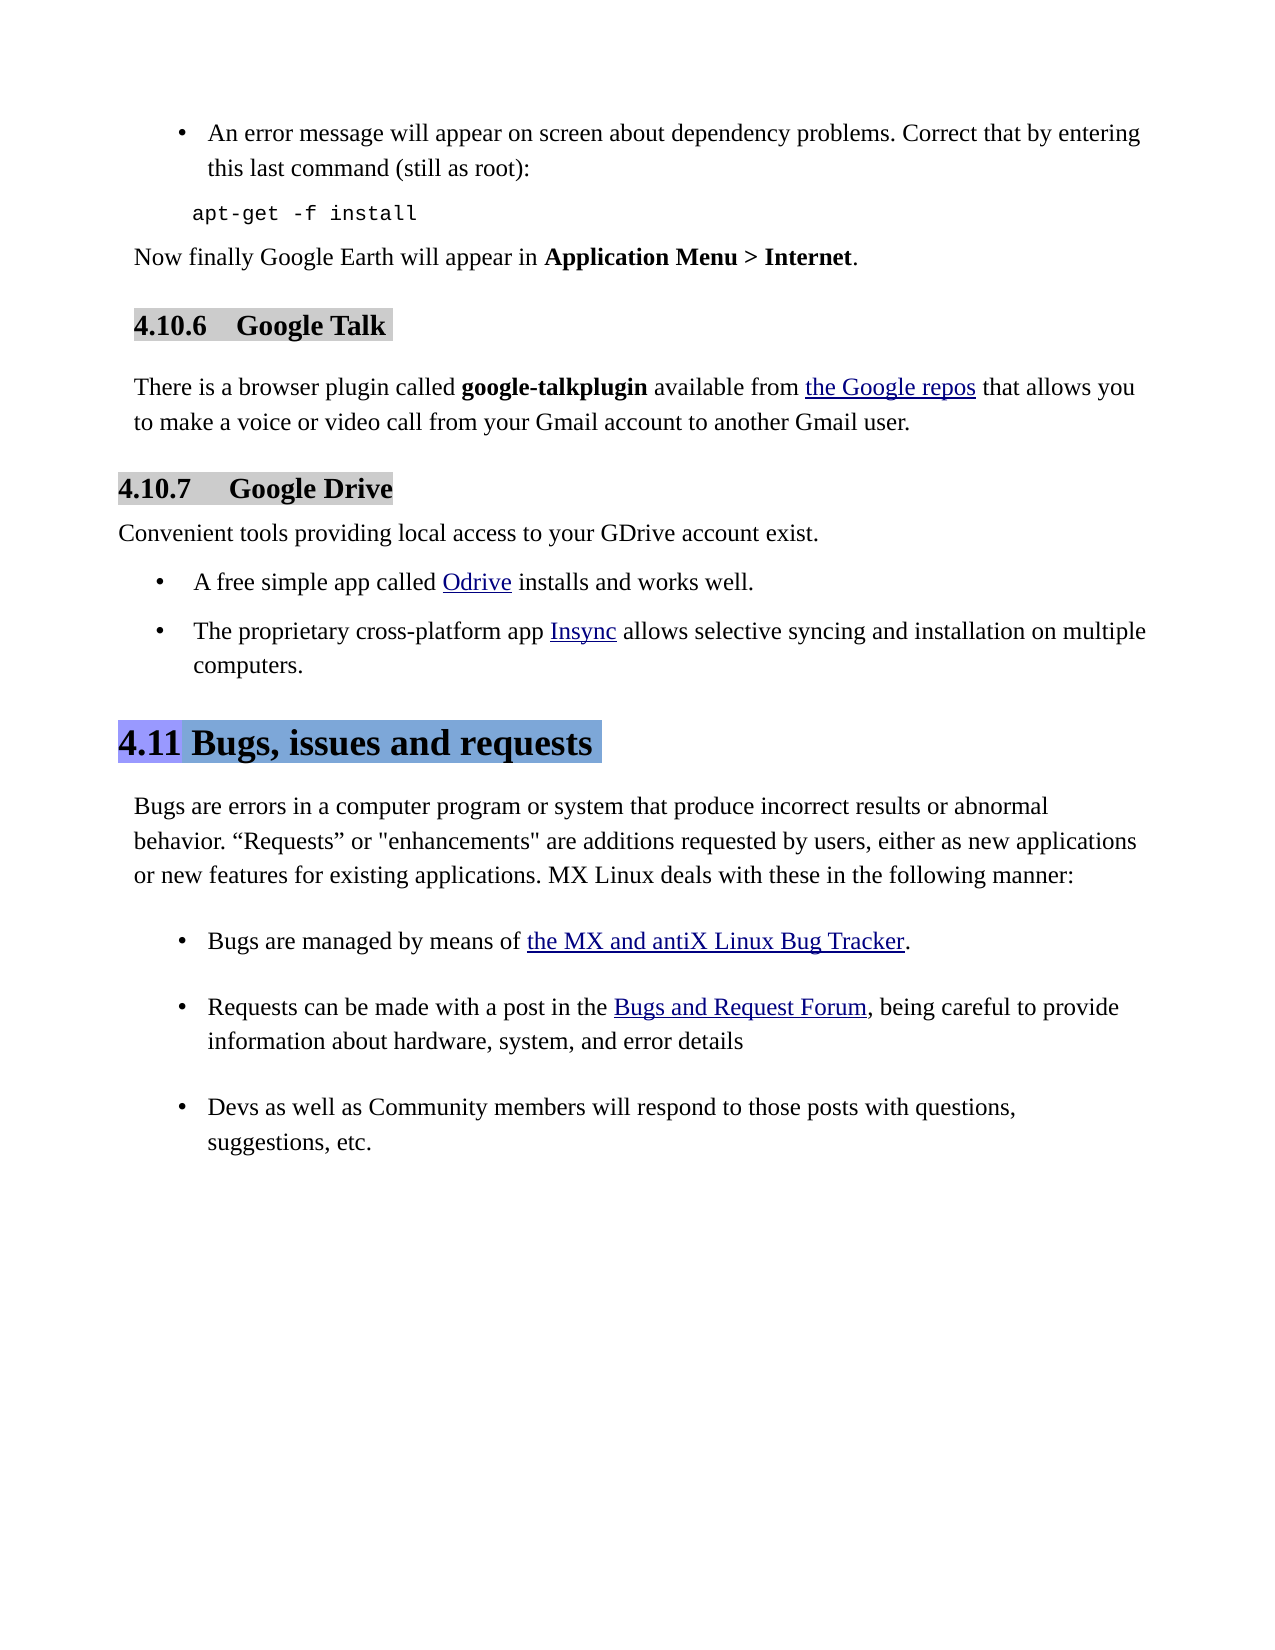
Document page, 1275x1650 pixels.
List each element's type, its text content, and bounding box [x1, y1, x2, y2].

list The proprietary cross-platform app Insync allows selective syncing and installation on multiple computers. [156, 616, 1157, 679]
list Requests can be made with a post in the Bugs and Request Forum, being careful to provide information about hardware, system, and error details [178, 992, 1141, 1055]
text There is a browser plugin called google-talkplugin available from the Google repos that allows you to make a voice or video call from your Gmail account to another Gmail user. [134, 372, 1141, 436]
list apt-get -f install [162, 203, 1157, 226]
subtitle 4.11 Bugs, issues and requests [602, 720, 1157, 763]
text Convenient tools providing local access to your GDrive account exist. [118, 518, 1157, 546]
subtitle 4.11 Bugs, issues and requests [118, 720, 182, 763]
text Now finally Google Earth will appear in Application Menu > Internet. [134, 242, 1141, 271]
list Devs as well as Community members will respond to those posts with questions, suggestions, etc. [178, 1092, 1141, 1155]
text Bugs are errors in a computer program or system that produce incorrect results or abnormal behavior. “Requests” or "enhancements" are additions requested by users, either as new applications or new features for existing applications. MX Linux deals with these in the following manner: [134, 791, 1141, 889]
list Bugs are managed by means of the MX and antiX Linux Bug Tracker. [178, 926, 1141, 955]
subtitle 4.10.7 Google Drive [393, 472, 1157, 505]
list A free simple app called Odrive installs and works well. [156, 567, 1157, 596]
subtitle 4.10.6 Google Talk [393, 308, 1141, 341]
list An error message will appear on screen about dependency problems. Correct that by entering this last command (still as root): [178, 118, 1141, 181]
